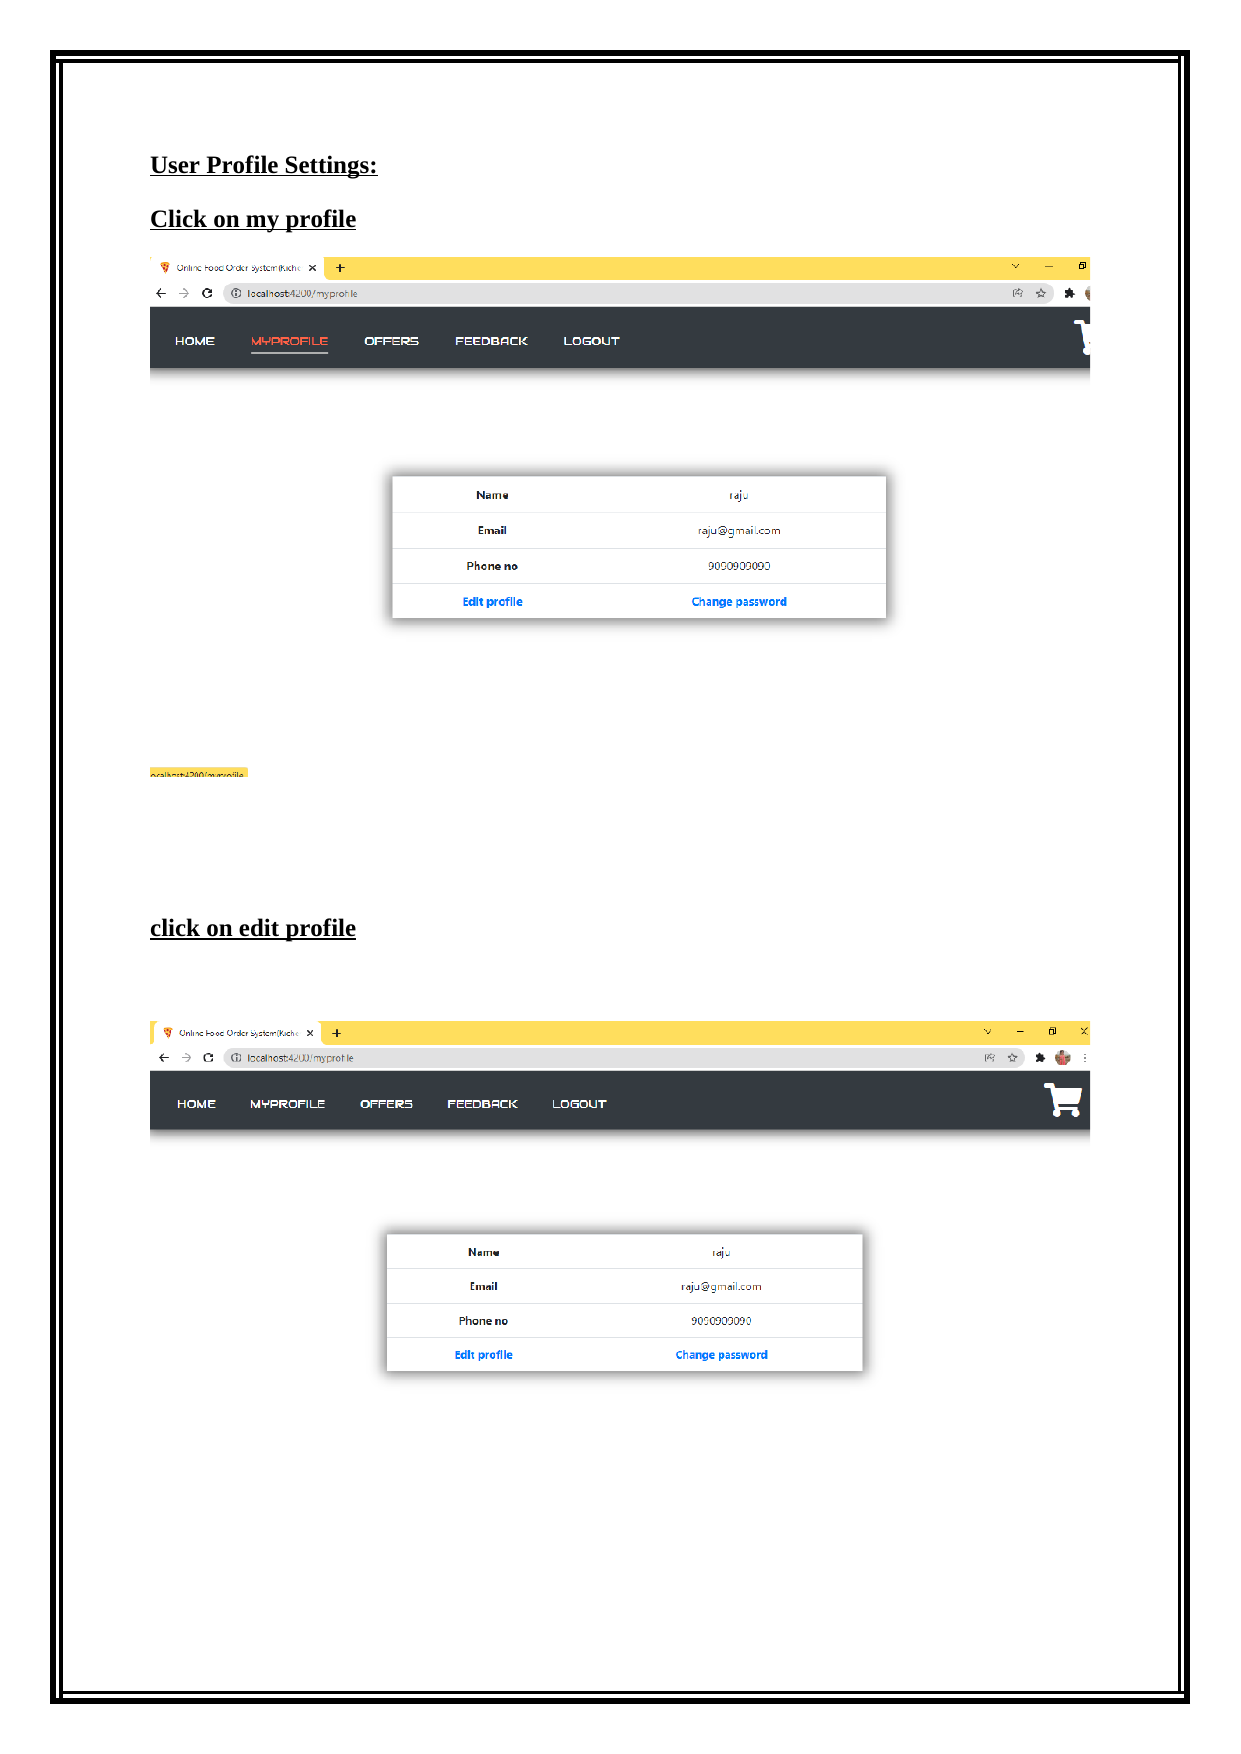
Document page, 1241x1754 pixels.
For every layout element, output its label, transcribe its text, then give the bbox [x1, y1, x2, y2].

picture [150, 257, 1091, 777]
text Click on my profile [150, 204, 1090, 233]
picture [150, 1021, 1091, 1529]
text click on edit profile [150, 913, 1090, 942]
text User Profile Settings: [150, 150, 1090, 179]
